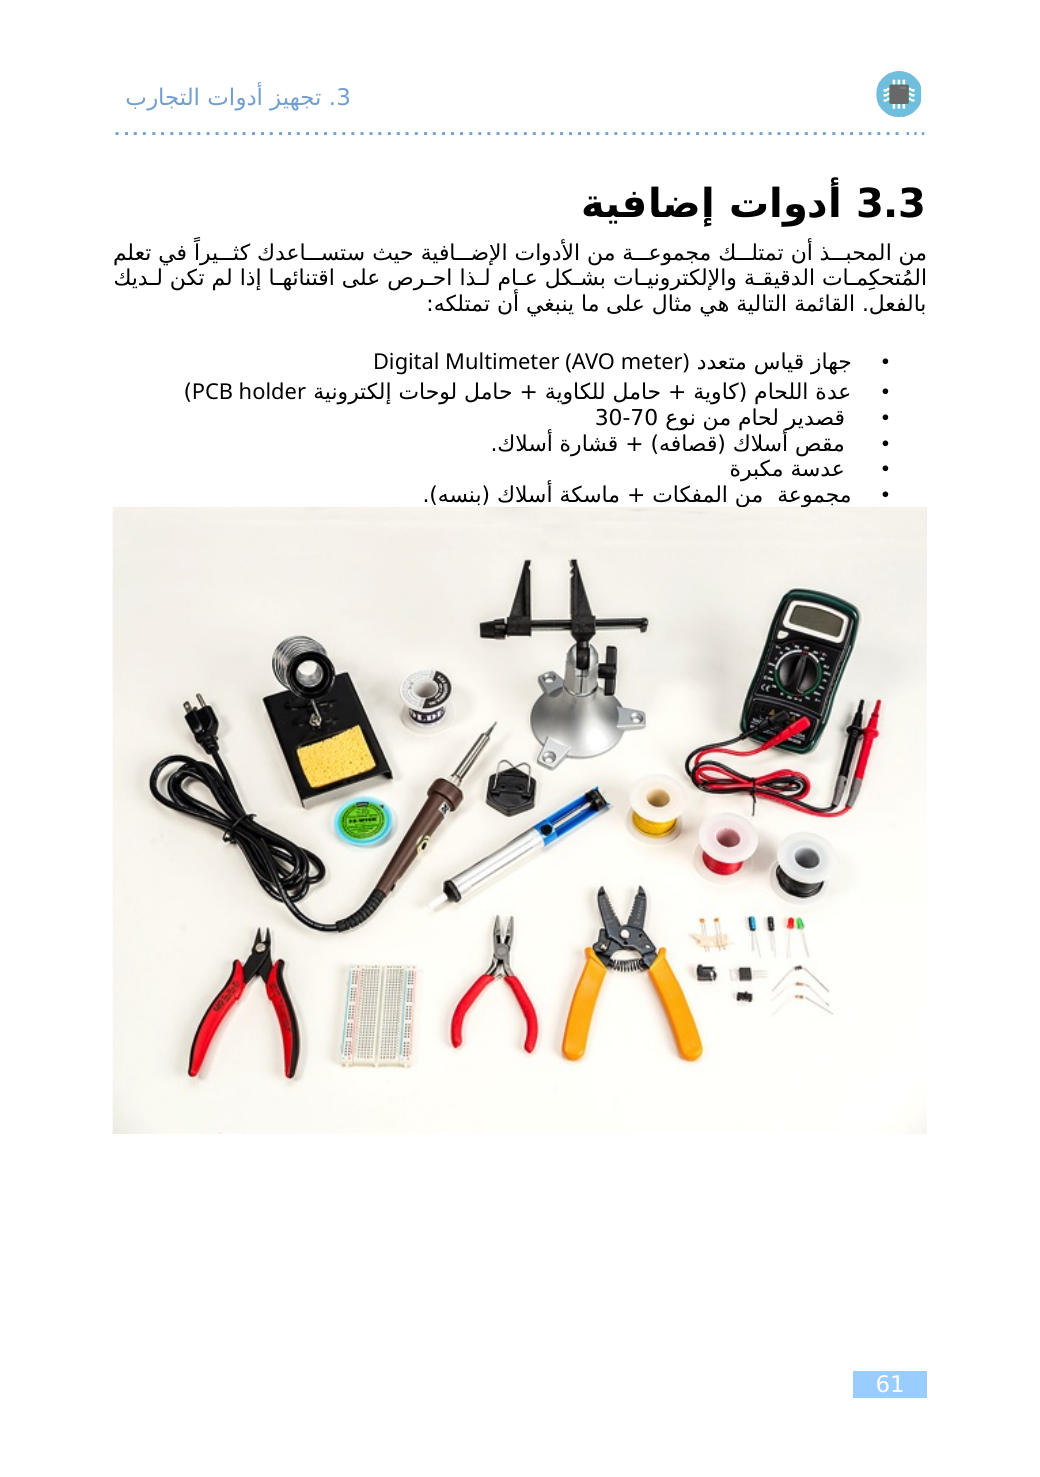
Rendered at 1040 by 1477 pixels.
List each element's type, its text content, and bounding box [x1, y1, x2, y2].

list مجموعة من المفكات + ماسكة أسلاك (بنسه). [112, 482, 889, 507]
text من المحبذ أن تمتلك مجموعة من اﻷدوات اﻹضافية حيث ستساعدك كثيراً في تعلم المُتحكِمات الدقيقة واﻹلكترونيات بشكل عام لذا احرص على اقتنائها إذا لم تكن لديك بالفعل. القائمة التالية هي مثال على ما ينبغي أن تمتلكه: [112, 239, 927, 316]
list عدسة مكبرة [112, 457, 889, 482]
picture [112, 507, 927, 1134]
list قصدير لحام من نوع 70-30 [112, 406, 889, 431]
list مقص أسلاك (قصافه) + قشارة أسلاك. [112, 431, 889, 457]
picture [876, 71, 922, 117]
list عدة اللحام (كاوية + حامل للكاوية + حامل لوحات إلكترونية PCB holder) [112, 376, 889, 406]
subtitle 3.3 أدوات إضافية [112, 181, 927, 227]
list جهاز قياس متعدد Digital Multimeter (AVO meter) [112, 346, 889, 376]
